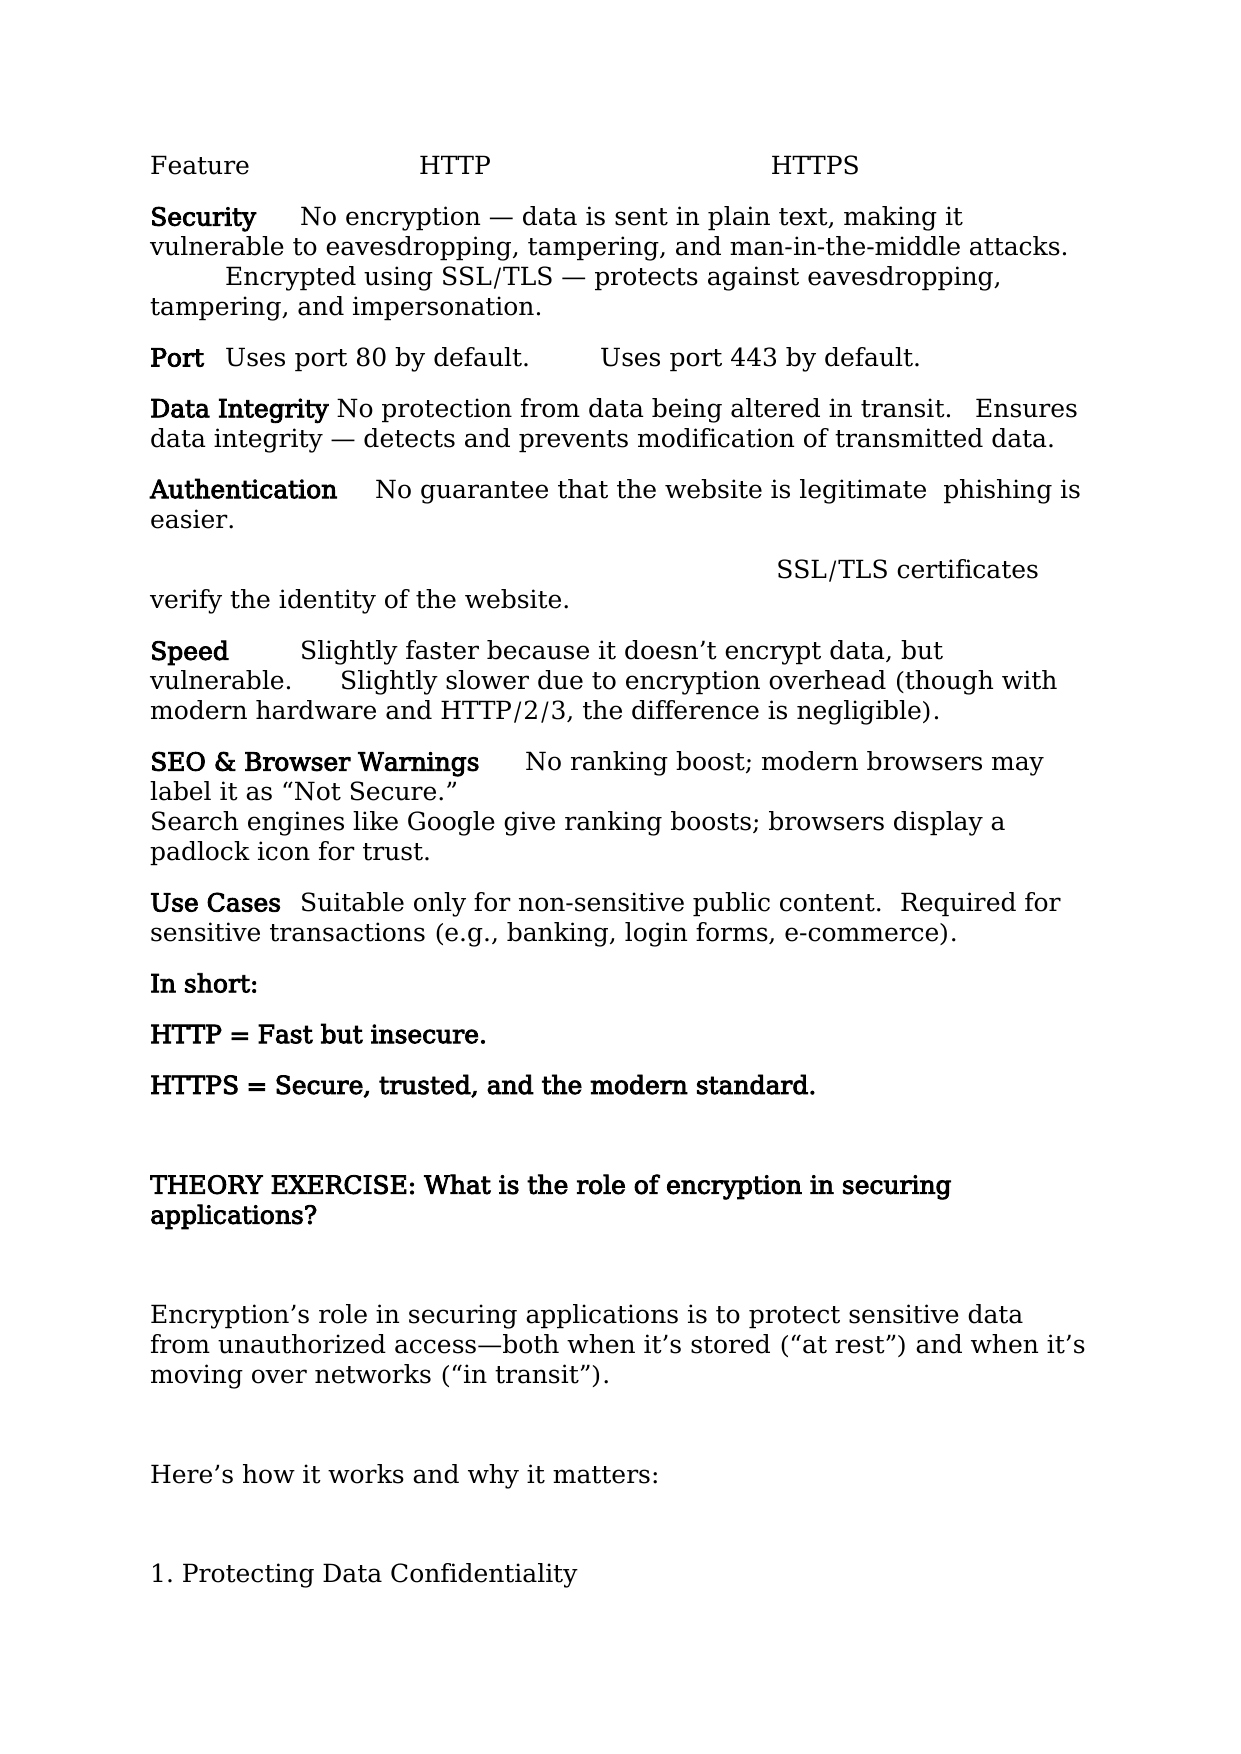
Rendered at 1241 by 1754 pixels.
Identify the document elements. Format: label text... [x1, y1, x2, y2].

text SEO & Browser Warnings No ranking boost; modern browsers may label it as “Not Secure.” Search engines like Google give ranking boosts; browsers display a padlock icon for trust. [150, 746, 1090, 866]
text Here’s how it works and why it matters: [150, 1458, 1090, 1488]
text In short: [150, 967, 1090, 997]
text Security No encryption — data is sent in plain text, making it vulnerable to eavesdropping, tampering, and man-in-the-middle attacks. Encrypted using SSL/TLS — protects against eavesdropping, tampering, and impersonation. [150, 201, 1090, 321]
text HTTPS = Secure, trusted, and the modern standard. [150, 1069, 1090, 1099]
text 1. Protecting Data Confidentiality [150, 1558, 1090, 1588]
text THEORY EXERCISE: What is the role of encryption in securing applications? [150, 1169, 1090, 1229]
text Data Integrity No protection from data being altered in transit. Ensures data integrity — detects and prevents modification of transmitted data. [150, 392, 1090, 452]
text Port Uses port 80 by default. Uses port 443 by default. [150, 342, 1090, 372]
text Encryption’s role in securing applications is to protect sensitive data from unauthorized access—both when it’s stored (“at rest”) and when it’s moving over networks (“in transit”). [150, 1298, 1090, 1388]
text Feature HTTP HTTPS [150, 150, 1090, 180]
text Use Cases Suitable only for non-sensitive public content. Required for sensitive transactions (e.g., banking, login forms, e-commerce). [150, 887, 1090, 947]
text SSL/TLS certificates verify the identity of the website. [150, 554, 1090, 614]
text Authentication No guarantee that the website is legitimate phishing is easier. [150, 473, 1090, 533]
text HTTP = Fast but insecure. [150, 1018, 1090, 1048]
text Speed Slightly faster because it doesn’t encrypt data, but vulnerable. Slightly slower due to encryption overhead (though with modern hardware and HTTP/2/3, the difference is negligible). [150, 635, 1090, 725]
